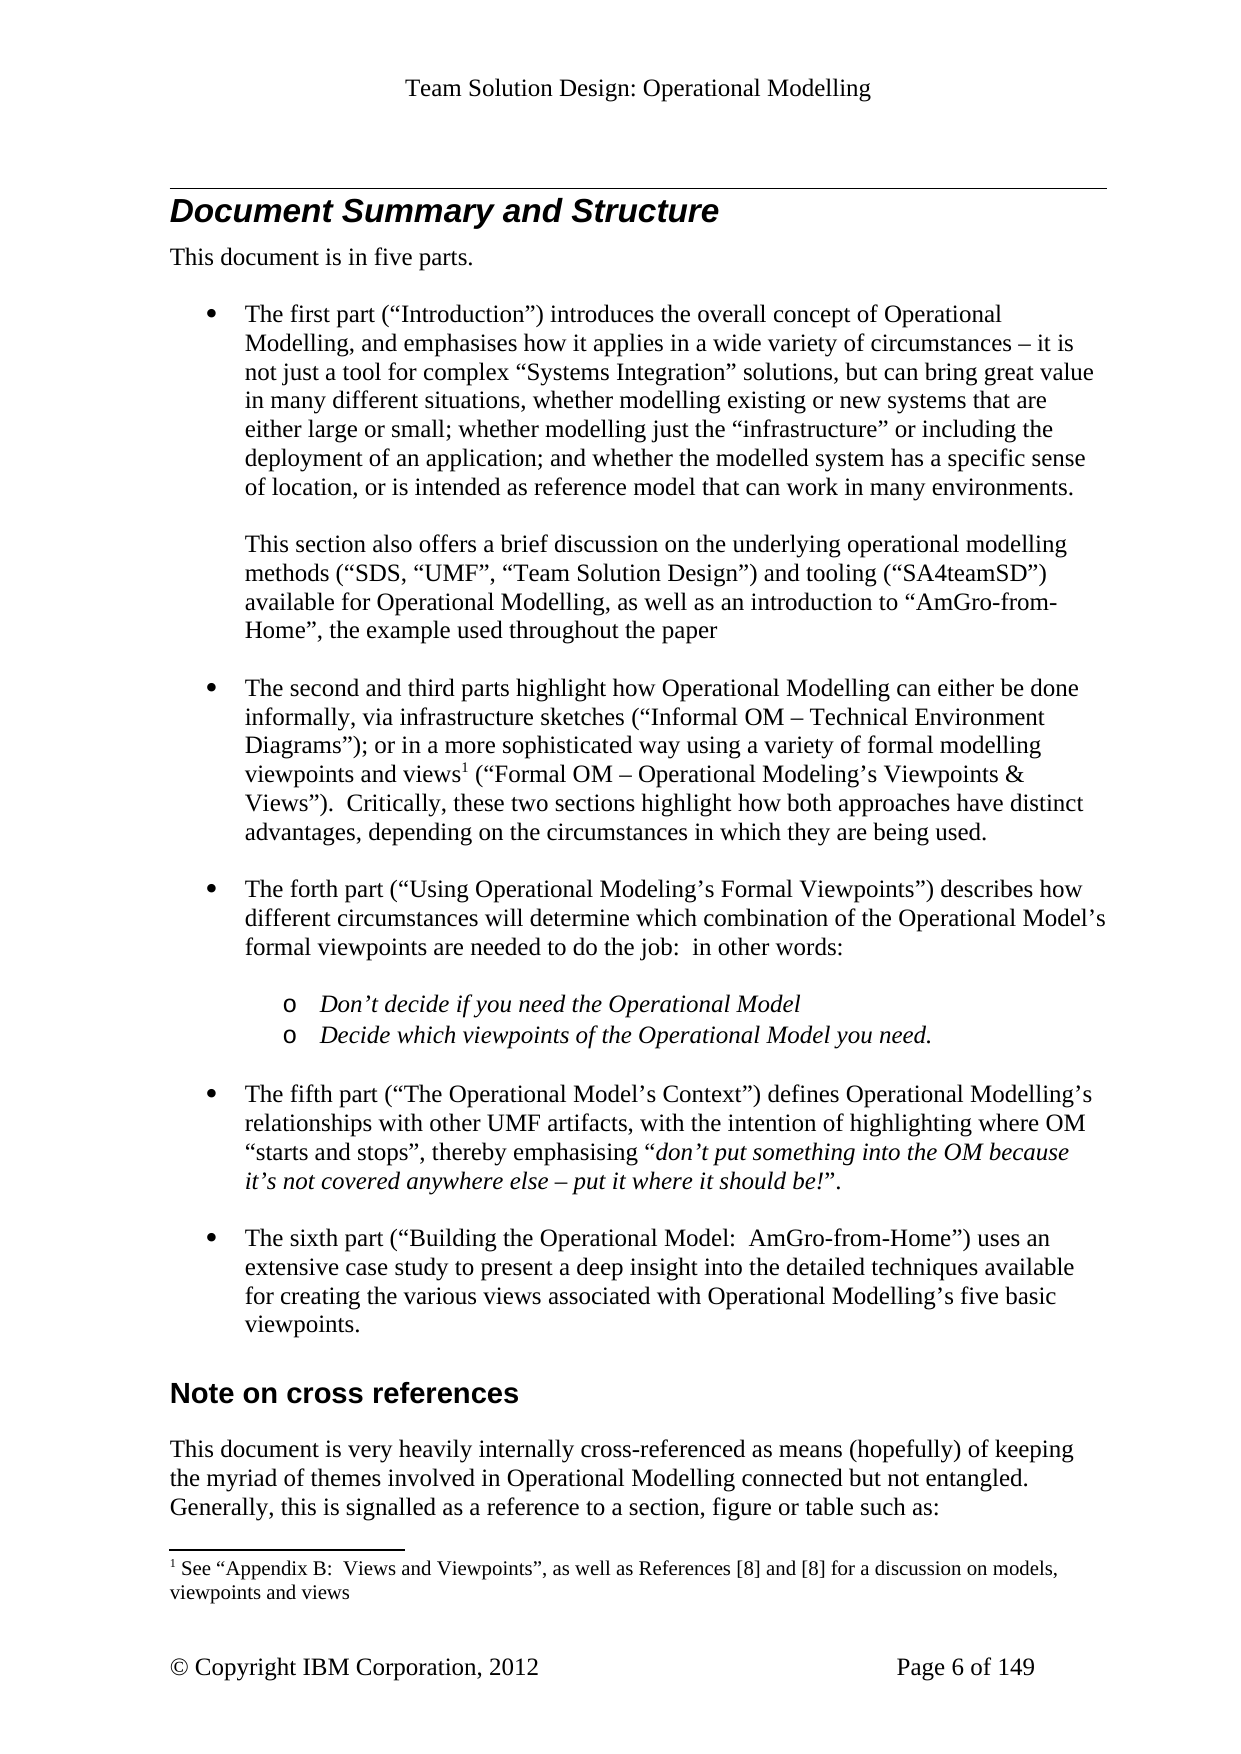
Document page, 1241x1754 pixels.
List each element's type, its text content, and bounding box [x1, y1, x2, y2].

text This document is very heavily internally cross-referenced as means (hopefully) of keeping the myriad of themes involved in Operational Modelling connected but not entangled. Generally, this is signalled as a reference to a section, figure or table such as: [169, 1434, 1107, 1521]
list The sixth part (“Building the Operational Model: AmGro-from-Home”) uses an extensive case study to present a deep insight into the detailed techniques available for creating the various views associated with Operational Modelling’s five basic viewpoints. [207, 1223, 1107, 1338]
list Decide which viewpoints of the Operational Model you need. [282, 1020, 1107, 1079]
list The first part (“Introduction”) introduces the overall concept of Operational Modelling, and emphasises how it applies in a wide variety of circumstances – it is not just a tool for complex “Systems Integration” solutions, but can bring great value in many different situations, whether modelling existing or new systems that are either large or small; whether modelling just the “infrastructure” or including the deployment of an application; and whether the modelled system has a specific sense of location, or is intended as reference model that can work in many environments. This section also offers a brief discussion on the underlying operational modelling methods (“SDS, “UMF”, “Team Solution Design”) and tooling (“SA4teamSD”) available for Operational Modelling, as well as an introduction to “AmGro-from-Home”, the example used throughout the paper [207, 299, 1107, 673]
subtitle Note on cross references [169, 1376, 1107, 1409]
text This document is in five parts. [169, 242, 1107, 270]
list The second and third parts highlight how Operational Modelling can either be done informally, via infrastructure sketches (“Informal OM – Technical Environment Diagrams”); or in a more sophisticated way using a variety of formal modelling viewpoints and views (“Formal OM – Operational Modeling’s Viewpoints & Views”). Critically, these two sections highlight how both approaches have distinct advantages, depending on the circumstances in which they are being used. [207, 673, 1107, 874]
list The fifth part (“The Operational Model’s Context”) defines Operational Modelling’s relationships with other UMF artifacts, with the intention of highlighting where OM “starts and stops”, thereby emphasising “don’t put something into the OM because it’s not covered anywhere else – put it where it should be!”. [207, 1079, 1107, 1223]
list See “Appendix B: Views and Viewpoints”, as well as References [3] and [4] for a discussion on models, viewpoints and views [169, 1556, 1107, 1604]
list Don’t decide if you need the Operational Model [282, 989, 1107, 1020]
subtitle Document Summary and Structure [169, 189, 1107, 229]
list The forth part (“Using Operational Modeling’s Formal Viewpoints”) describes how different circumstances will determine which combination of the Operational Model’s formal viewpoints are needed to do the job: in other words: [207, 874, 1107, 989]
